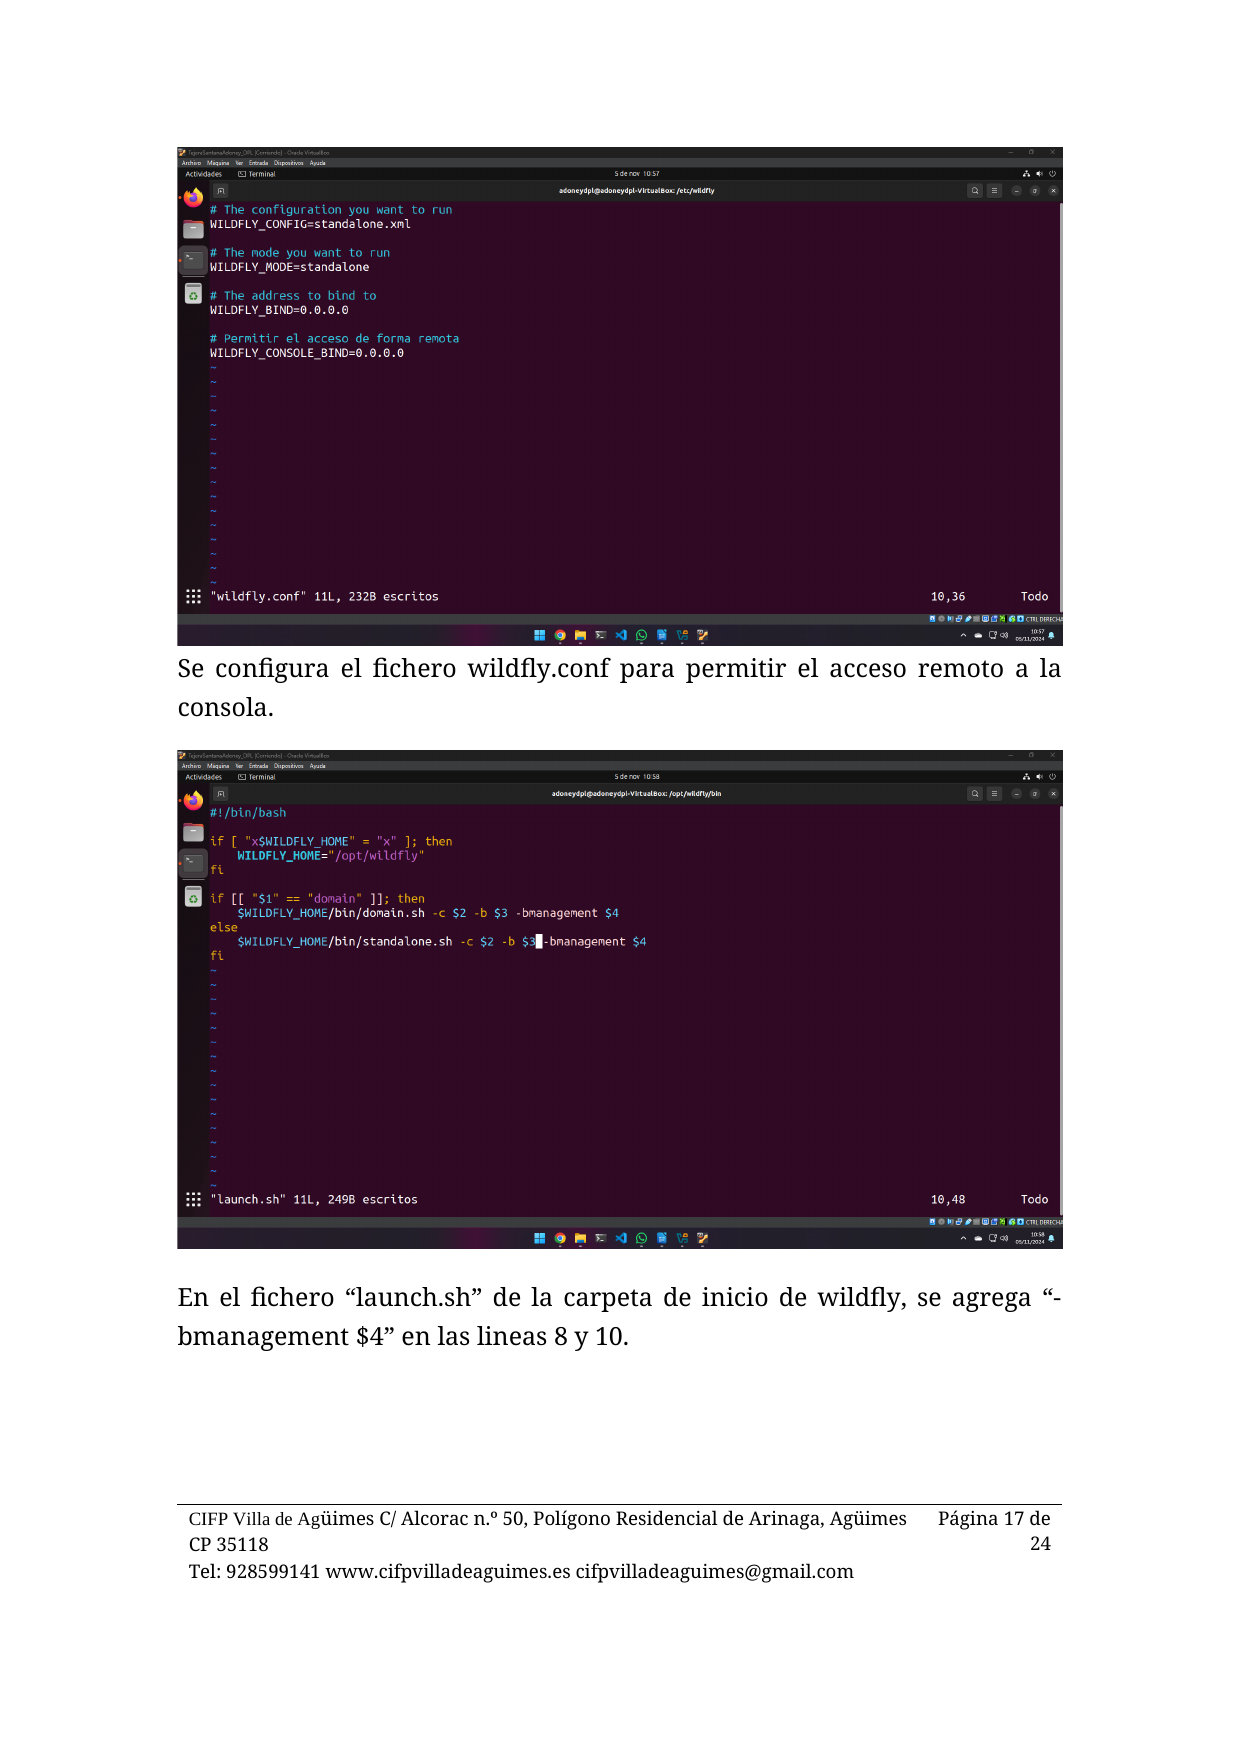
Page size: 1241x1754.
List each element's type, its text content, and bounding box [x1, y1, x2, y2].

picture [177, 750, 1063, 1249]
picture [177, 147, 1063, 646]
text En el fichero “launch.sh” de la carpeta de inicio de wildfly, se agrega “-bmanagement $4” en las lineas 8 y 10. [177, 1249, 1063, 1353]
text Se configura el fichero wildfly.conf para permitir el acceso remoto a la consola. [177, 646, 1063, 724]
